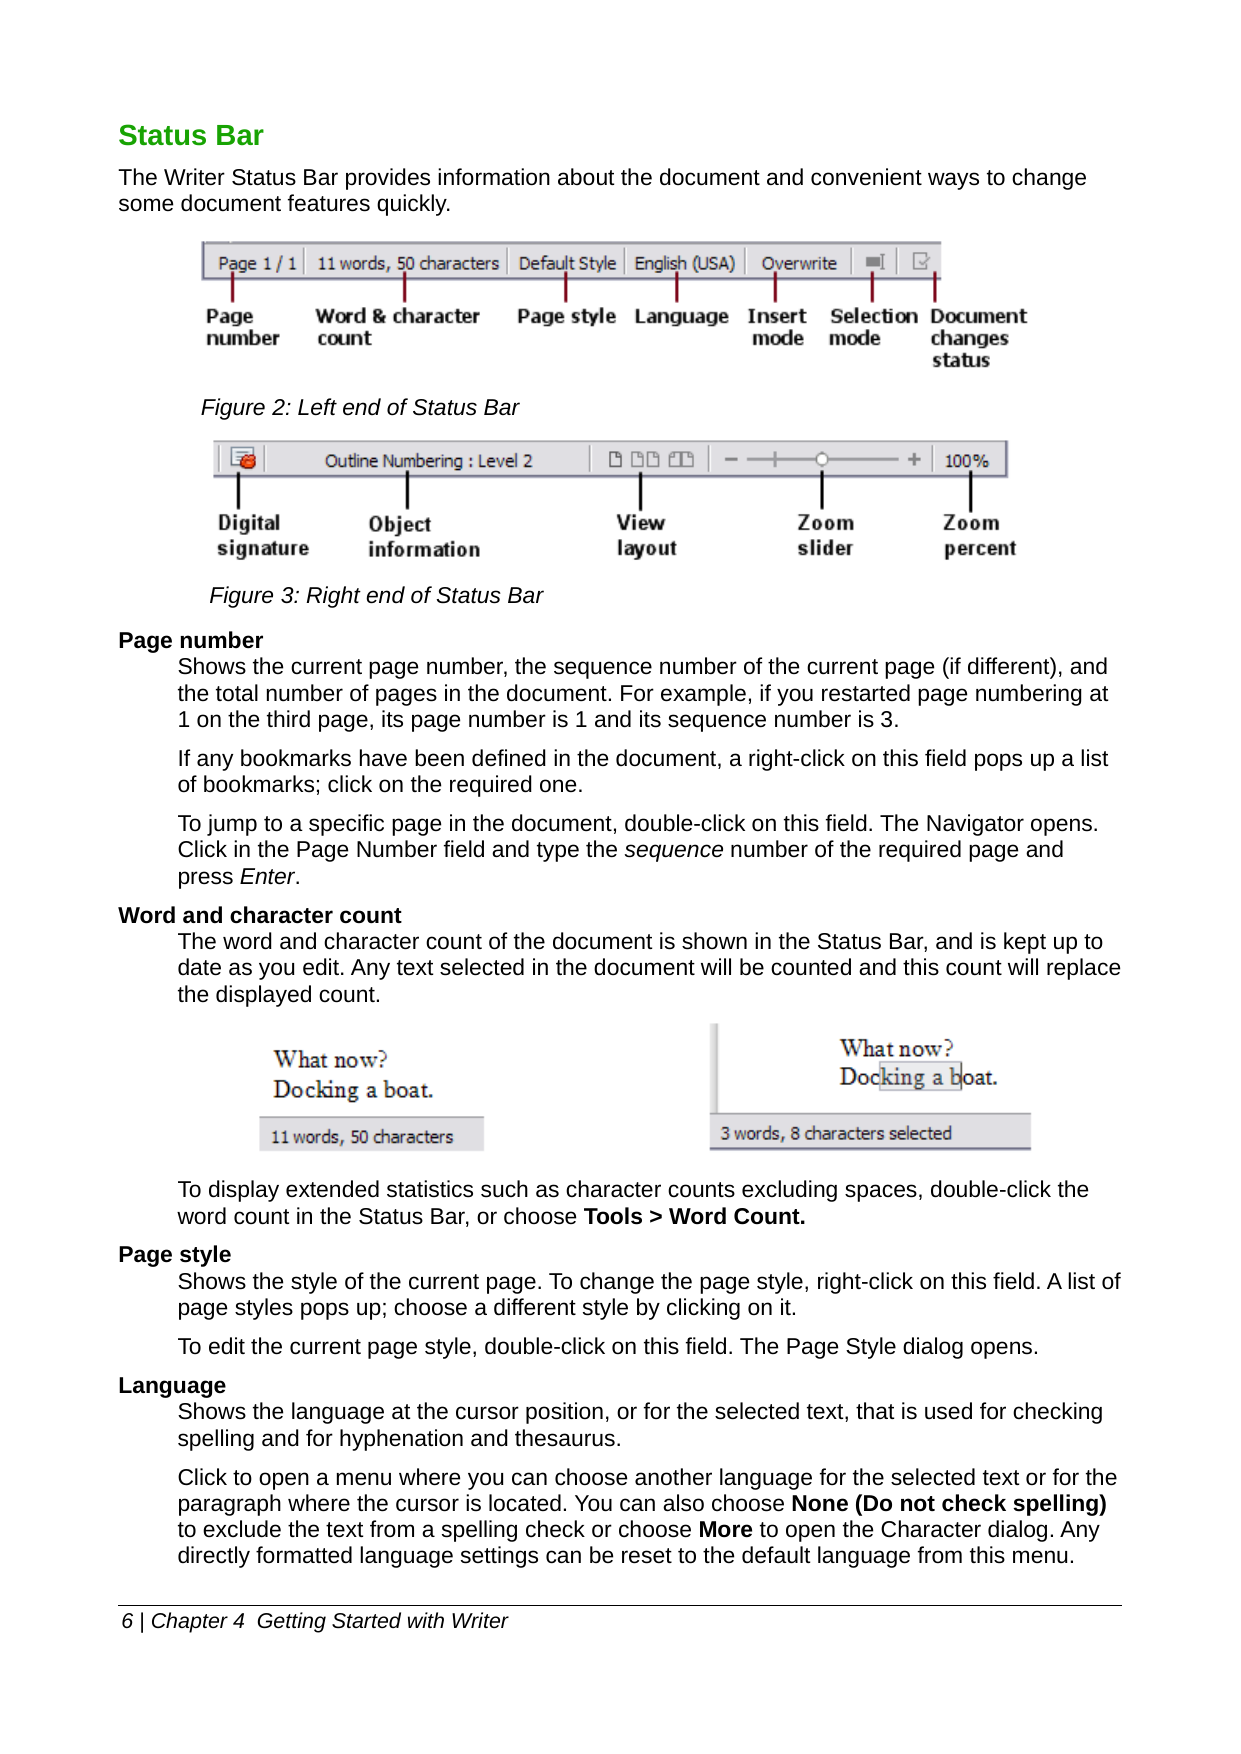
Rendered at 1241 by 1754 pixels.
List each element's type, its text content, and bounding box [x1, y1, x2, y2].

text To edit the current page style, double-click on this field. The Page Style dialog opens. [177, 1333, 1122, 1359]
text Figure 2: Left end of Status Bar [201, 394, 1040, 420]
table_header [124, 1020, 620, 1161]
picture [209, 436, 1032, 582]
text Figure 3: Right end of Status Bar [209, 582, 1031, 608]
text To jump to a specific page in the document, double-click on this field. The Navigator opens. Click in the Page Number field and type the sequence number of the required page and press Enter. [177, 810, 1122, 889]
picture [255, 1019, 489, 1156]
table_header [620, 1020, 1123, 1161]
text Click to open a menu where you can choose another language for the selected text or for the paragraph where the cursor is located. You can also choose None (Do not check spelling) to exclude the text from a spelling check or choose More to open the Character dialog. Any directly formatted language settings can be reset to the default language from this menu. [177, 1463, 1122, 1569]
picture [200, 240, 1040, 394]
text If any bookmarks have been defined in the document, a right-click on this field pops up a list of bookmarks; click on the required one. [177, 745, 1122, 797]
picture [707, 1019, 1036, 1154]
text Shows the style of the current page. To change the page style, right-click on this field. A list of page styles pops up; choose a different style by clicking on it. [177, 1268, 1122, 1321]
text Shows the current page number, the sequence number of the current page (if different), and the total number of pages in the document. For example, if you restarted page numbering at 1 on the third page, its page number is 1 and its sequence number is 3. [177, 653, 1122, 732]
subtitle Status Bar [118, 118, 1122, 152]
text Page number [118, 627, 1122, 653]
text The Writer Status Bar provides information about the document and convenient ways to change some document features quickly. [118, 163, 1122, 216]
text The word and character count of the document is shown in the Status Bar, and is kept up to date as you edit. Any text selected in the document will be counted and this count will replace the displayed count. [177, 928, 1122, 1007]
text Language [118, 1372, 1122, 1398]
text Shows the language at the cursor position, or for the selected text, that is used for checking spelling and for hyphenation and thesaurus. [177, 1398, 1122, 1451]
text Page style [118, 1241, 1122, 1268]
text To display extended statistics such as character counts excluding spaces, double-click the word count in the Status Bar, or choose Tools > Word Count. [177, 1176, 1122, 1229]
text Word and character count [118, 902, 1122, 928]
